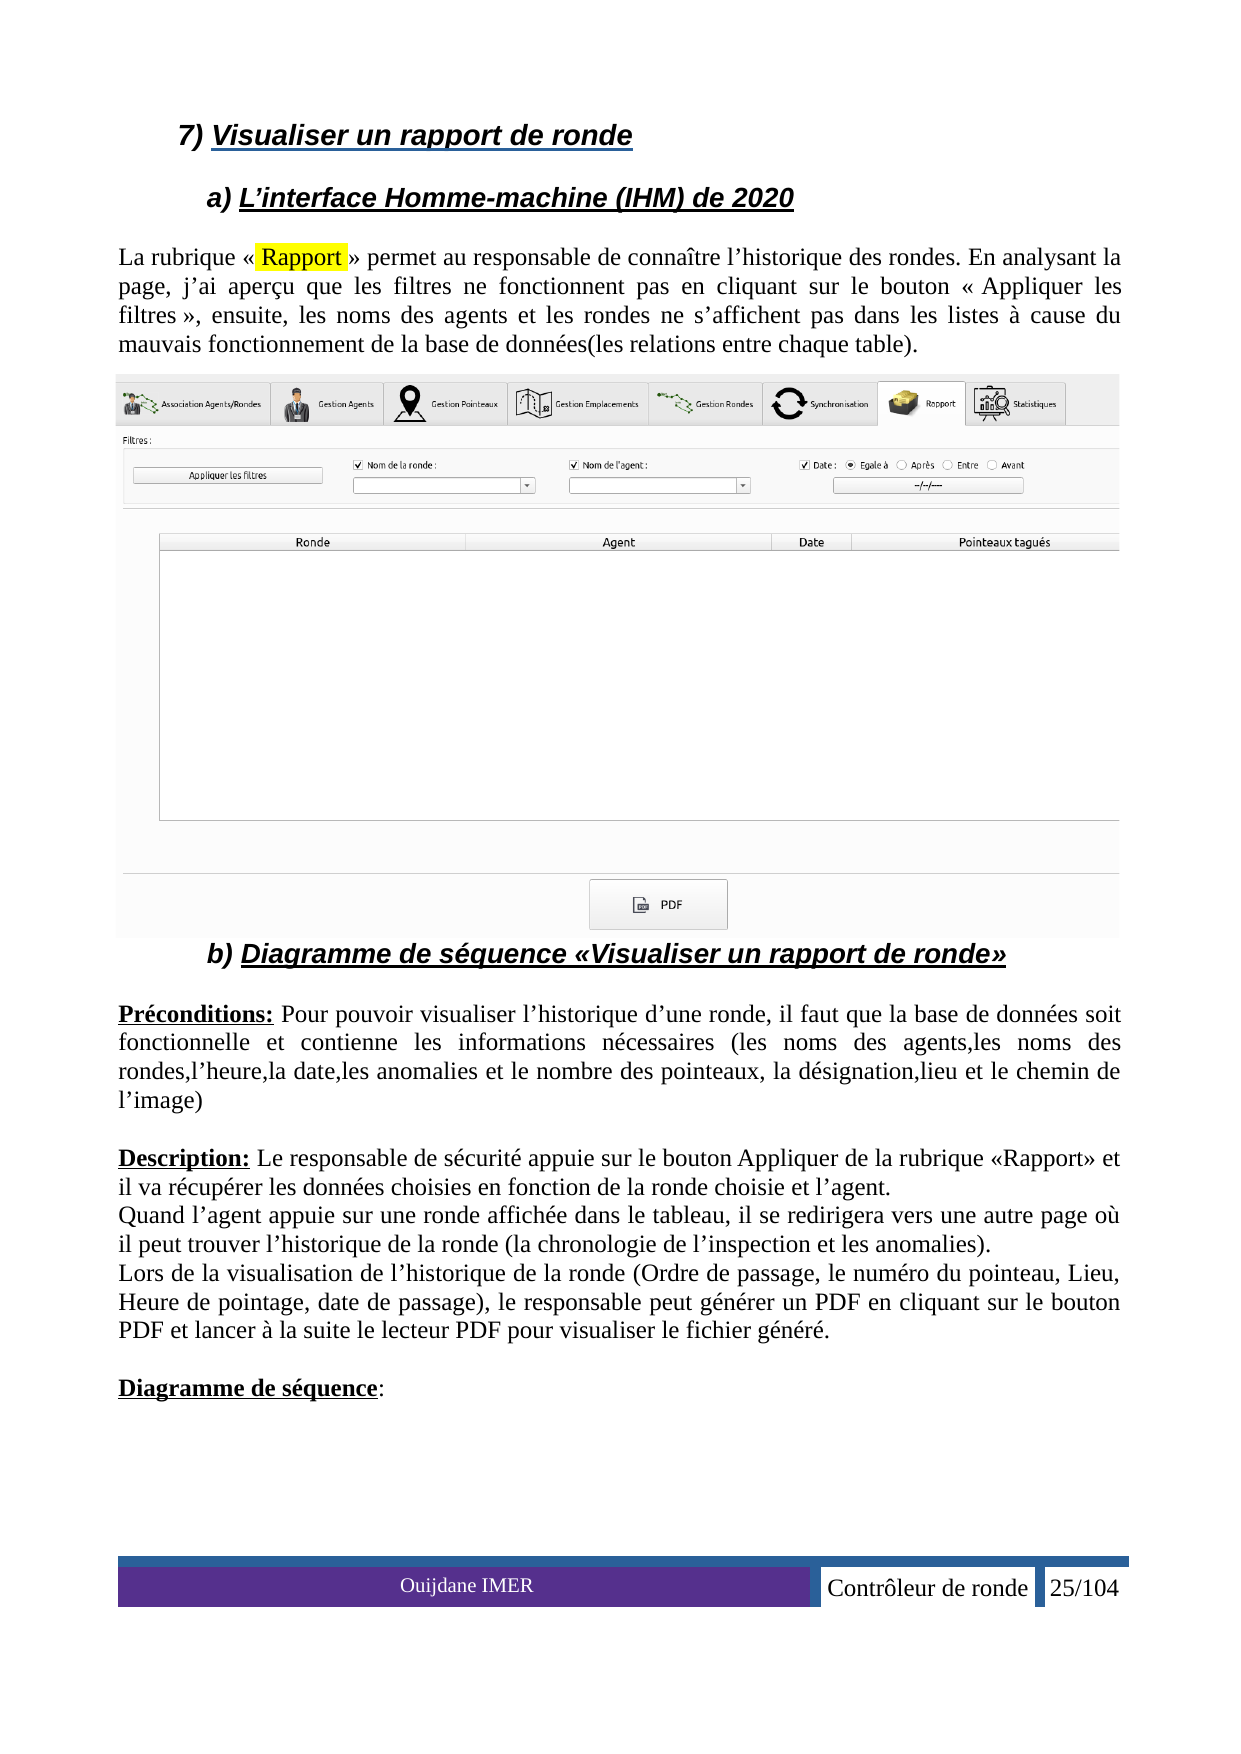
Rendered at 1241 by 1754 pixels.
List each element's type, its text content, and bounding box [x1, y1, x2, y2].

text Lors de la visualisation de l’historique de la ronde (Ordre de passage, le numéro du pointeau, Lieu, Heure de pointage, date de passage), le responsable peut générer un PDF en cliquant sur le bouton PDF et lancer à la suite le lecteur PDF pour visualiser le fichier généré. [118, 1258, 1122, 1344]
subtitle Visualiser un rapport de ronde [118, 118, 1122, 152]
subtitle L’interface Homme-machine (IHM) de 2020 [118, 181, 1122, 213]
subtitle Diagramme de séquence «Visualiser un rapport de ronde» [118, 387, 1122, 969]
text Préconditions: Pour pouvoir visualiser l’historique d’une ronde, il faut que la base de données soit fonctionnelle et contienne les informations nécessaires (les noms des agents,les noms des rondes,l’heure,la date,les anomalies et le nombre des pointeaux, la désignation,lieu et le chemin de l’image) [118, 999, 1122, 1114]
text Description: Le responsable de sécurité appuie sur le bouton Appliquer de la rubrique «Rapport» et il va récupérer les données choisies en fonction de la ronde choisie et l’agent. [118, 1143, 1122, 1201]
text La rubrique « Rapport » permet au responsable de connaître l’historique des rondes. En analysant la page, j’ai aperçu que les filtres ne fonctionnent pas en cliquant sur le bouton « Appliquer les filtres », ensuite, les noms des agents et les rondes ne s’affichent pas dans les listes à cause du mauvais fonctionnement de la base de données(les relations entre chaque table). [118, 242, 1122, 357]
picture [115, 374, 1120, 938]
text Diagramme de séquence: [118, 1373, 1122, 1402]
text Quand l’agent appuie sur une ronde affichée dans le tableau, il se redirigera vers une autre page où il peut trouver l’historique de la ronde (la chronologie de l’inspection et les anomalies). [118, 1201, 1122, 1258]
